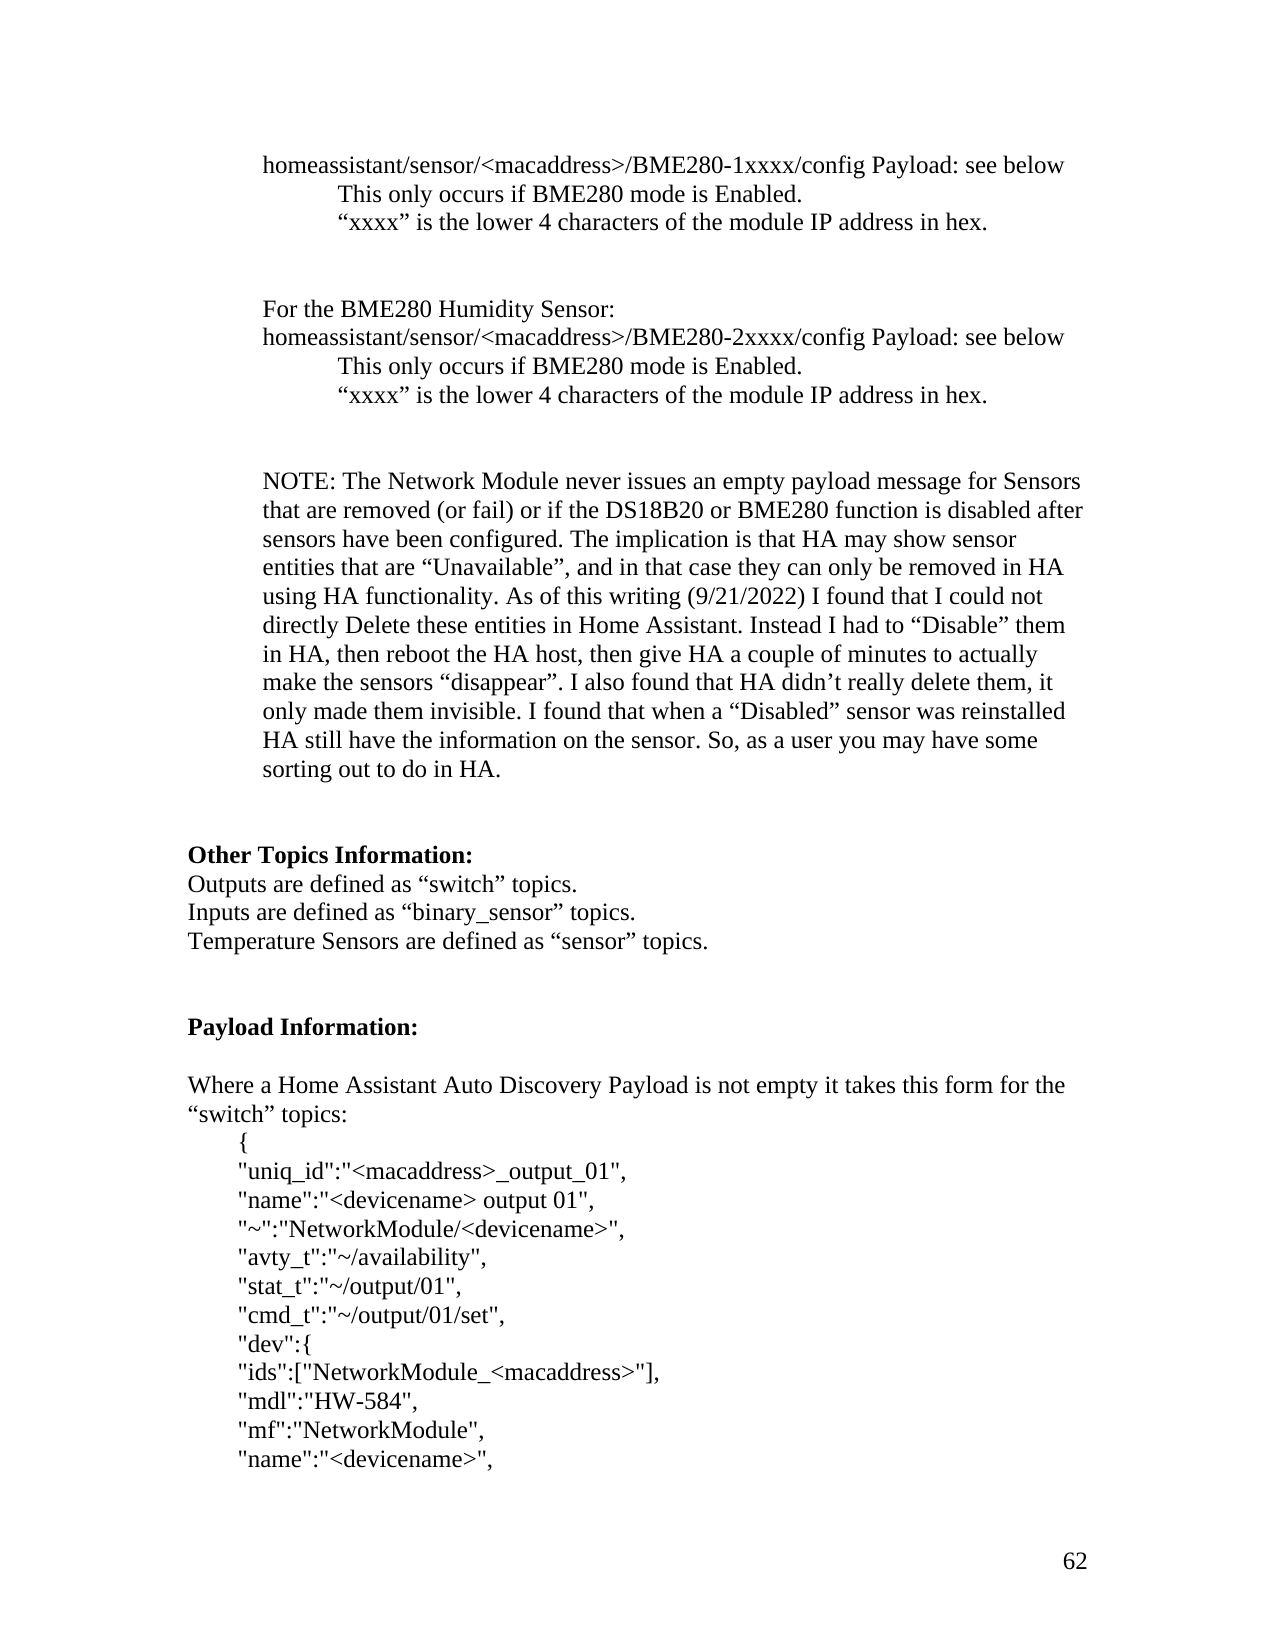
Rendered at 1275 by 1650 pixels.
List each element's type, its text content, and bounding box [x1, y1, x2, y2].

text “xxxx” is the lower 4 characters of the module IP address in hex. [337, 207, 1087, 236]
text Payload Information: [187, 1012, 1087, 1041]
text "ids":["NetworkModule_<macaddress>"], [187, 1357, 1087, 1386]
text "uniq_id":"<macaddress>_output_01", [187, 1156, 1087, 1185]
text "mf":"NetworkModule", [187, 1415, 1087, 1444]
text Other Topics Information: [187, 840, 1087, 869]
text "avty_t":"~/availability", [187, 1242, 1087, 1271]
text Where a Home Assistant Auto Discovery Payload is not empty it takes this form for the “switch” topics: [187, 1070, 1087, 1127]
text "cmd_t":"~/output/01/set", [187, 1300, 1087, 1329]
text "~":"NetworkModule/<devicename>", [187, 1214, 1087, 1242]
text "dev":{ [187, 1329, 1087, 1357]
text NOTE: The Network Module never issues an empty payload message for Sensors that are removed (or fail) or if the DS18B20 or BME280 function is disabled after sensors have been configured. The implication is that HA may show sensor entities that are “Unavailable”, and in that case they can only be removed in HA using HA functionality. As of this writing (9/21/2022) I found that I could not directly Delete these entities in Home Assistant. Instead I had to “Disable” them in HA, then reboot the HA host, then give HA a couple of minutes to actually make the sensors “disappear”. I also found that HA didn’t really delete them, it only made them invisible. I found that when a “Disabled” sensor was reinstalled HA still have the information on the sensor. So, as a user you may have some sorting out to do in HA. [262, 466, 1087, 782]
text “xxxx” is the lower 4 characters of the module IP address in hex. [337, 380, 1087, 409]
text "stat_t":"~/output/01", [187, 1271, 1087, 1300]
text For the BME280 Humidity Sensor: [262, 294, 1087, 322]
text This only occurs if BME280 mode is Enabled. [337, 179, 1087, 207]
text Inputs are defined as “binary_sensor” topics. [187, 897, 1087, 926]
text homeassistant/sensor/<macaddress>/BME280-2xxxx/config Payload: see below [187, 322, 1087, 351]
text "name":"<devicename>", [187, 1444, 1087, 1472]
text "mdl":"HW-584", [187, 1386, 1087, 1415]
text homeassistant/sensor/<macaddress>/BME280-1xxxx/config Payload: see below [187, 150, 1087, 179]
text Temperature Sensors are defined as “sensor” topics. [187, 926, 1087, 955]
text Outputs are defined as “switch” topics. [187, 869, 1087, 897]
text This only occurs if BME280 mode is Enabled. [337, 351, 1087, 380]
text { [187, 1127, 1087, 1156]
text "name":"<devicename> output 01", [187, 1185, 1087, 1214]
